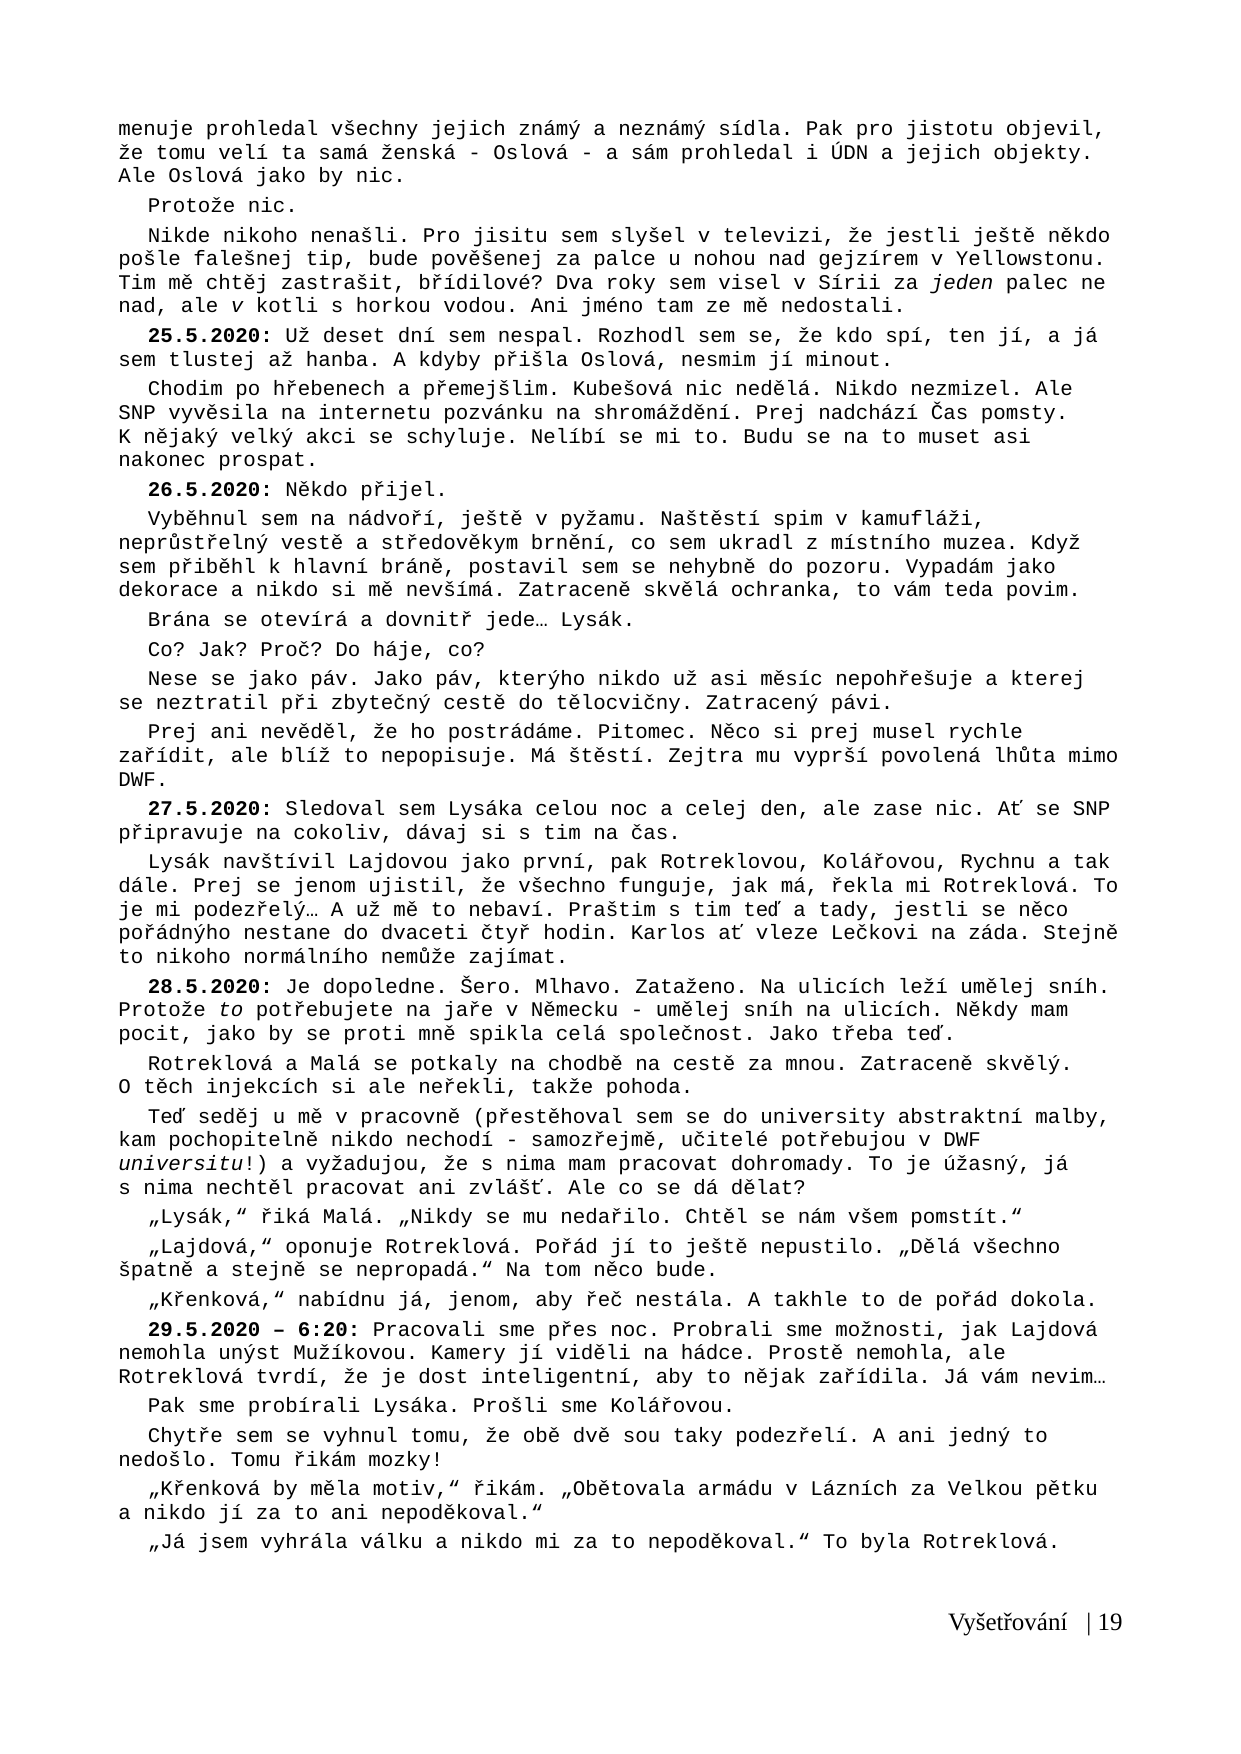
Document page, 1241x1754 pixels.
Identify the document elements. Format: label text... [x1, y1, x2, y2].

text Protože nic. [118, 195, 1122, 219]
text Lysák navštívil Lajdovou jako první, pak Rotreklovou, Kolářovou, Rychnu a tak dále. Prej se jenom ujistil, že všechno funguje, jak má, řekla mi Rotreklová. To je mi podezřelý… A už mě to nebaví. Praštim s tim teď a tady, jestli se něco pořádnýho nestane do dvaceti čtyř hodin. Karlos ať vleze Lečkovi na záda. Stejně to nikoho normálního nemůže zajímat. [118, 851, 1122, 970]
text Teď seděj u mě v pracovně (přestěhoval sem se do university abstraktní malby, kam pochopitelně nikdo nechodí - samozřejmě, učitelé potřebujou v DWF universitu!) a vyžadujou, že s nima mam pracovat dohromady. To je úžasný, já s nima nechtěl pracovat ani zvlášť. Ale co se dá dělat? [118, 1106, 1122, 1200]
text „Lajdová,“ oponuje Rotreklová. Pořád jí to ještě nepustilo. „Dělá všechno špatně a stejně se nepropadá.“ Na tom něco bude. [118, 1236, 1122, 1283]
text 26.5.2020: Někdo přijel. [118, 479, 1122, 502]
text „Křenková,“ nabídnu já, jenom, aby řeč nestála. A takhle to de pořád dokola. [118, 1289, 1122, 1313]
text 28.5.2020: Je dopoledne. Šero. Mlhavo. Zataženo. Na ulicích leží umělej sníh. Protože to potřebujete na jaře v Německu - umělej sníh na ulicích. Někdy mam pocit, jako by se proti mně spikla celá společnost. Jako třeba teď. [118, 976, 1122, 1047]
text 25.5.2020: Už deset dní sem nespal. Rozhodl sem se, že kdo spí, ten jí, a já sem tlustej až hanba. A kdyby přišla Oslová, nesmim jí minout. [118, 325, 1122, 372]
text Prej ani nevěděl, že ho postrádáme. Pitomec. Něco si prej musel rychle zařídit, ale blíž to nepopisuje. Má štěstí. Zejtra mu vyprší povolená lhůta mimo DWF. [118, 721, 1122, 792]
text Rotreklová a Malá se potkaly na chodbě na cestě za mnou. Zatraceně skvělý. O těch injekcích si ale neřekli, takže pohoda. [118, 1052, 1122, 1100]
text menuje prohledal všechny jejich známý a neznámý sídla. Pak pro jistotu objevil, že tomu velí ta samá ženská - Oslová - a sám prohledal i ÚDN a jejich objekty. Ale Oslová jako by nic. [118, 118, 1122, 189]
text Brána se otevírá a dovnitř jede… Lysák. [118, 609, 1122, 633]
text 29.5.2020 – 6:20: Pracovali sme přes noc. Probrali sme možnosti, jak Lajdová nemohla unýst Mužíkovou. Kamery jí viděli na hádce. Prostě nemohla, ale Rotreklová tvrdí, že je dost inteligentní, aby to nějak zařídila. Já vám nevim… [118, 1319, 1122, 1389]
text Co? Jak? Proč? Do háje, co? [118, 638, 1122, 662]
text Nikde nikoho nenašli. Pro jisitu sem slyšel v televizi, že jestli ještě někdo pošle falešnej tip, bude pověšenej za palce u nohou nad gejzírem v Yellowstonu. Tim mě chtěj zastrašit, břídilové? Dva roky sem visel v Sírii za jeden palec ne nad, ale v kotli s horkou vodou. Ani jméno tam ze mě nedostali. [118, 224, 1122, 319]
text Nese se jako páv. Jako páv, kterýho nikdo už asi měsíc nepohřešuje a kterej se neztratil při zbytečný cestě do tělocvičny. Zatracený pávi. [118, 668, 1122, 715]
text „Já jsem vyhrála válku a nikdo mi za to nepoděkoval.“ To byla Rotreklová. [118, 1532, 1122, 1555]
text Vyběhnul sem na nádvoří, ještě v pyžamu. Naštěstí spim v kamufláži, neprůstřelný vestě a středověkym brnění, co sem ukradl z místního muzea. Když sem přiběhl k hlavní bráně, postavil sem se nehybně do pozoru. Vypadám jako dekorace a nikdo si mě nevšímá. Zatraceně skvělá ochranka, to vám teda povim. [118, 508, 1122, 603]
text 27.5.2020: Sledoval sem Lysáka celou noc a celej den, ale zase nic. Ať se SNP připravuje na cokoliv, dávaj si s tim na čas. [118, 798, 1122, 846]
text Chodim po hřebenech a přemejšlim. Kubešová nic nedělá. Nikdo nezmizel. Ale SNP vyvěsila na internetu pozvánku na shromáždění. Prej nadchází Čas pomsty. K nějaký velký akci se schyluje. Nelíbí se mi to. Budu se na to muset asi nakonec prospat. [118, 378, 1122, 473]
text „Křenková by měla motiv,“ řikám. „Obětovala armádu v Lázních za Velkou pětku a nikdo jí za to ani nepoděkoval.“ [118, 1478, 1122, 1526]
text „Lysák,“ řiká Malá. „Nikdy se mu nedařilo. Chtěl se nám všem pomstít.“ [118, 1206, 1122, 1230]
text Chytře sem se vyhnul tomu, že obě dvě sou taky podezřelí. A ani jedný to nedošlo. Tomu řikám mozky! [118, 1425, 1122, 1472]
text Pak sme probírali Lysáka. Prošli sme Kolářovou. [118, 1396, 1122, 1419]
